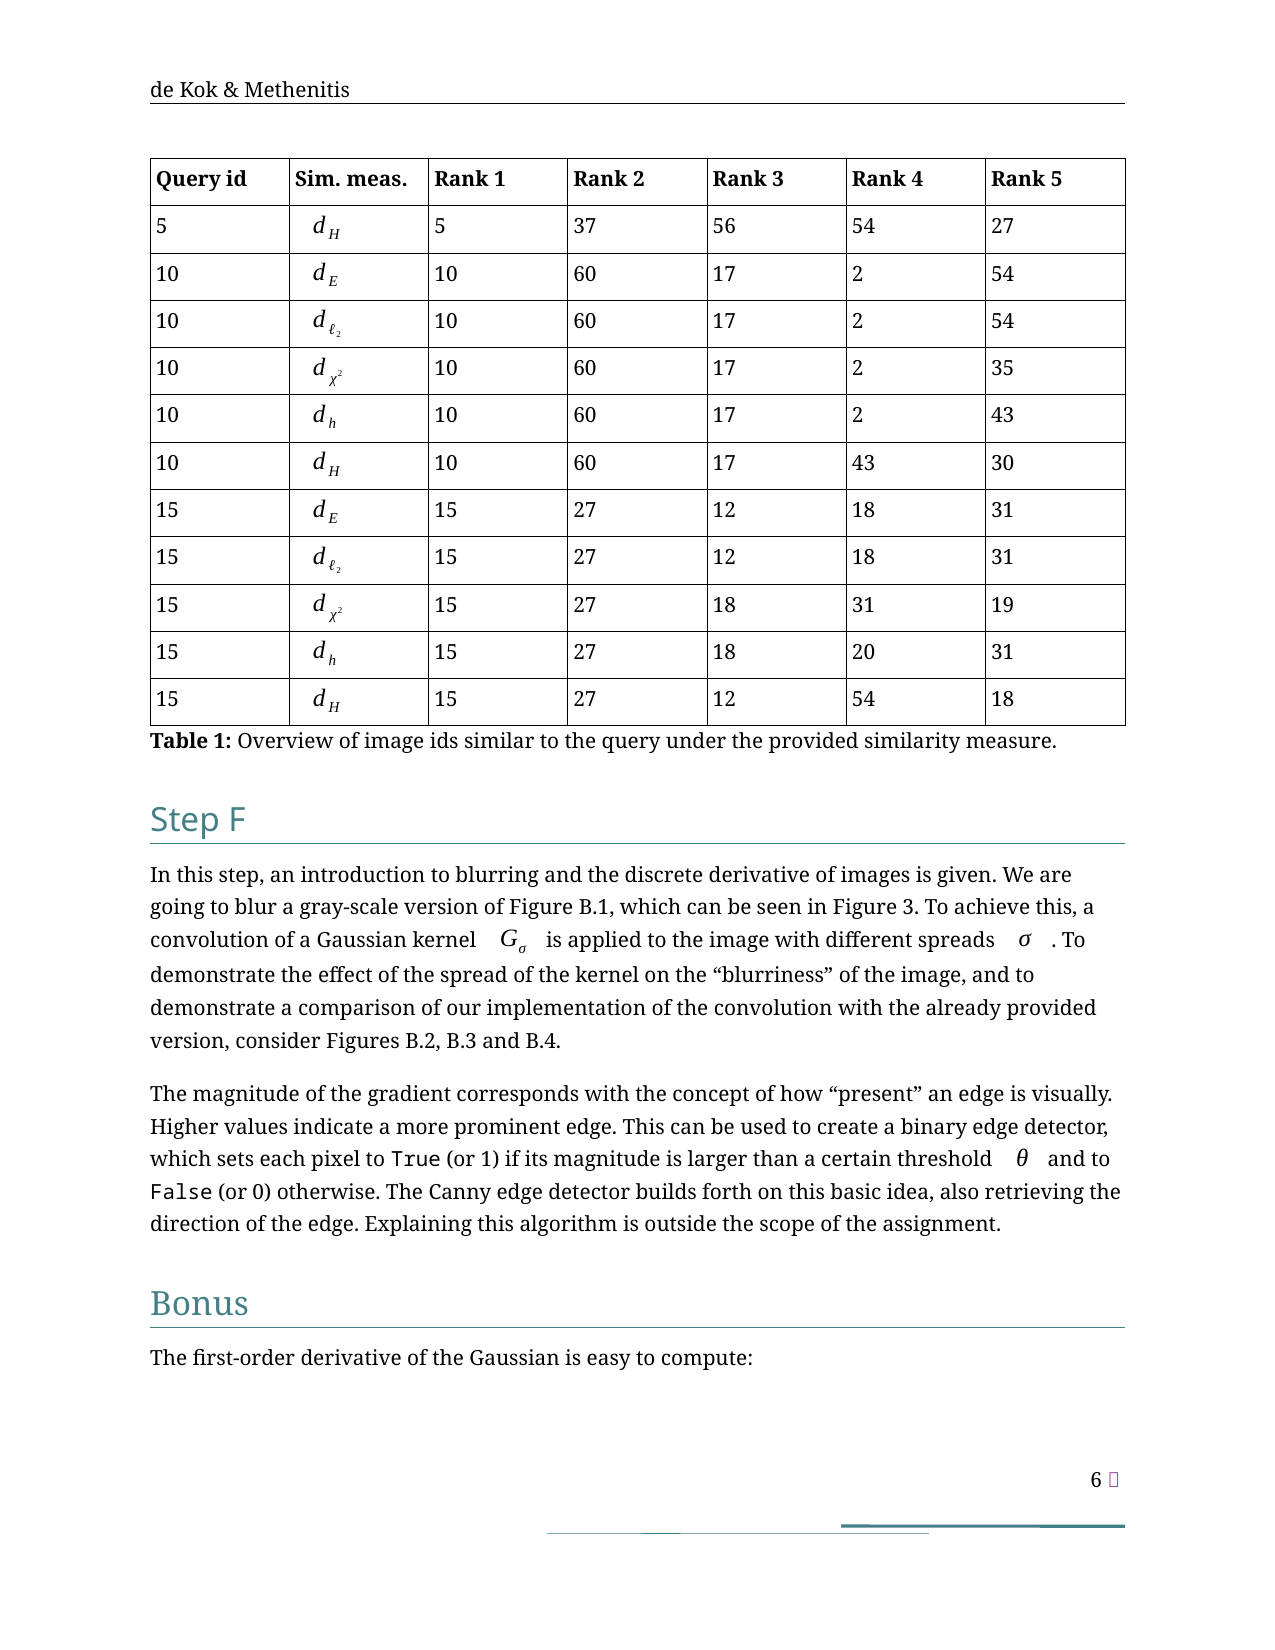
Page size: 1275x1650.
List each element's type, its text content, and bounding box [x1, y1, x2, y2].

table_cell 19 [986, 585, 1125, 631]
table_cell 10 [429, 395, 567, 442]
table_cell 60 [568, 301, 707, 347]
table_cell 10 [429, 443, 567, 489]
table_cell 31 [986, 537, 1125, 583]
table_cell 15 [429, 585, 567, 631]
table_cell 10 [429, 301, 567, 347]
table_cell 27 [568, 632, 707, 678]
table_cell 27 [568, 537, 707, 583]
table_cell 31 [986, 490, 1125, 536]
table_cell 10 [151, 301, 289, 347]
table_cell [290, 301, 428, 347]
table_cell 15 [151, 490, 289, 536]
table_cell [290, 348, 428, 394]
table_cell 5 [429, 206, 567, 252]
table_header Rank 1 [429, 159, 567, 205]
table_cell 17 [708, 254, 846, 300]
table_cell [290, 632, 428, 678]
table_cell 27 [568, 679, 707, 725]
table_header Rank 3 [708, 159, 846, 205]
table_cell 60 [568, 443, 707, 489]
table_cell 17 [708, 348, 846, 394]
table_cell 12 [708, 537, 846, 583]
text In this step, an introduction to blurring and the discrete derivative of images is given. We are going to blur a gray-scale version of Figure B.1, which can be seen in Figure 3. To achieve this, a convolution of a Gaussian kernel is applied to the image with different spreads . To demonstrate the effect of the spread of the kernel on the “blurriness” of the image, and to demonstrate a comparison of our implementation of the convolution with the already provided version, consider Figures B.2, B.3 and B.4. [150, 860, 1125, 1054]
subtitle Step F [150, 796, 1125, 843]
table_cell 18 [708, 585, 846, 631]
table_cell [290, 585, 428, 631]
table_cell 10 [151, 443, 289, 489]
table_header Sim. meas. [290, 159, 428, 205]
text The magnitude of the gradient corresponds with the concept of how “present” an edge is visually. Higher values indicate a more prominent edge. This can be used to create a binary edge detector, which sets each pixel to True (or 1) if its magnitude is larger than a certain threshold and to False (or 0) otherwise. The Canny edge detector builds forth on this basic idea, also retrieving the direction of the edge. Explaining this algorithm is outside the scope of the assignment. [150, 1079, 1125, 1238]
table_cell 15 [429, 537, 567, 583]
table_cell 31 [847, 585, 985, 631]
table_cell 15 [429, 679, 567, 725]
table_cell 43 [847, 443, 985, 489]
table_cell 10 [429, 254, 567, 300]
table_cell 54 [847, 206, 985, 252]
table_cell 60 [568, 348, 707, 394]
table_cell [290, 254, 428, 300]
table_cell [290, 679, 428, 725]
table_cell 10 [151, 348, 289, 394]
table_header Query id [151, 159, 289, 205]
table_cell 2 [847, 254, 985, 300]
table_cell 54 [986, 254, 1125, 300]
table_cell 30 [986, 443, 1125, 489]
table_cell 15 [151, 679, 289, 725]
table_header Rank 4 [847, 159, 985, 205]
table_cell 15 [151, 632, 289, 678]
table_cell 17 [708, 443, 846, 489]
table_cell 27 [986, 206, 1125, 252]
table_cell 60 [568, 395, 707, 442]
table_cell 17 [708, 301, 846, 347]
table_cell 18 [847, 490, 985, 536]
subtitle Bonus [150, 1280, 1125, 1327]
table_cell 12 [708, 490, 846, 536]
table_cell 20 [847, 632, 985, 678]
table_cell 60 [568, 254, 707, 300]
table_header Rank 2 [568, 159, 707, 205]
table_cell 31 [986, 632, 1125, 678]
table_cell [290, 206, 428, 252]
table_cell 18 [847, 537, 985, 583]
table_header Rank 5 [986, 159, 1125, 205]
table_cell [290, 395, 428, 442]
table_cell 15 [151, 585, 289, 631]
table_cell 15 [151, 537, 289, 583]
table_cell 18 [708, 632, 846, 678]
text Table 1: Overview of image ids similar to the query under the provided similarity measure. [150, 726, 1125, 754]
table_cell 17 [708, 395, 846, 442]
table_cell 27 [568, 585, 707, 631]
table_cell 15 [429, 632, 567, 678]
table_cell 43 [986, 395, 1125, 442]
table_cell [290, 537, 428, 583]
table_cell 10 [151, 254, 289, 300]
table_cell 12 [708, 679, 846, 725]
table_cell 10 [429, 348, 567, 394]
table_cell 18 [986, 679, 1125, 725]
table_cell 10 [151, 395, 289, 442]
table_cell 35 [986, 348, 1125, 394]
table_cell [290, 490, 428, 536]
text The first-order derivative of the Gaussian is easy to compute: [150, 1343, 1125, 1372]
table_cell 54 [847, 679, 985, 725]
table_cell 2 [847, 348, 985, 394]
table_cell 37 [568, 206, 707, 252]
table_cell [290, 443, 428, 489]
table_cell 2 [847, 395, 985, 442]
table_cell 56 [708, 206, 846, 252]
table_cell 27 [568, 490, 707, 536]
table_cell 2 [847, 301, 985, 347]
table_cell 54 [986, 301, 1125, 347]
table_cell 15 [429, 490, 567, 536]
table_cell 5 [151, 206, 289, 252]
